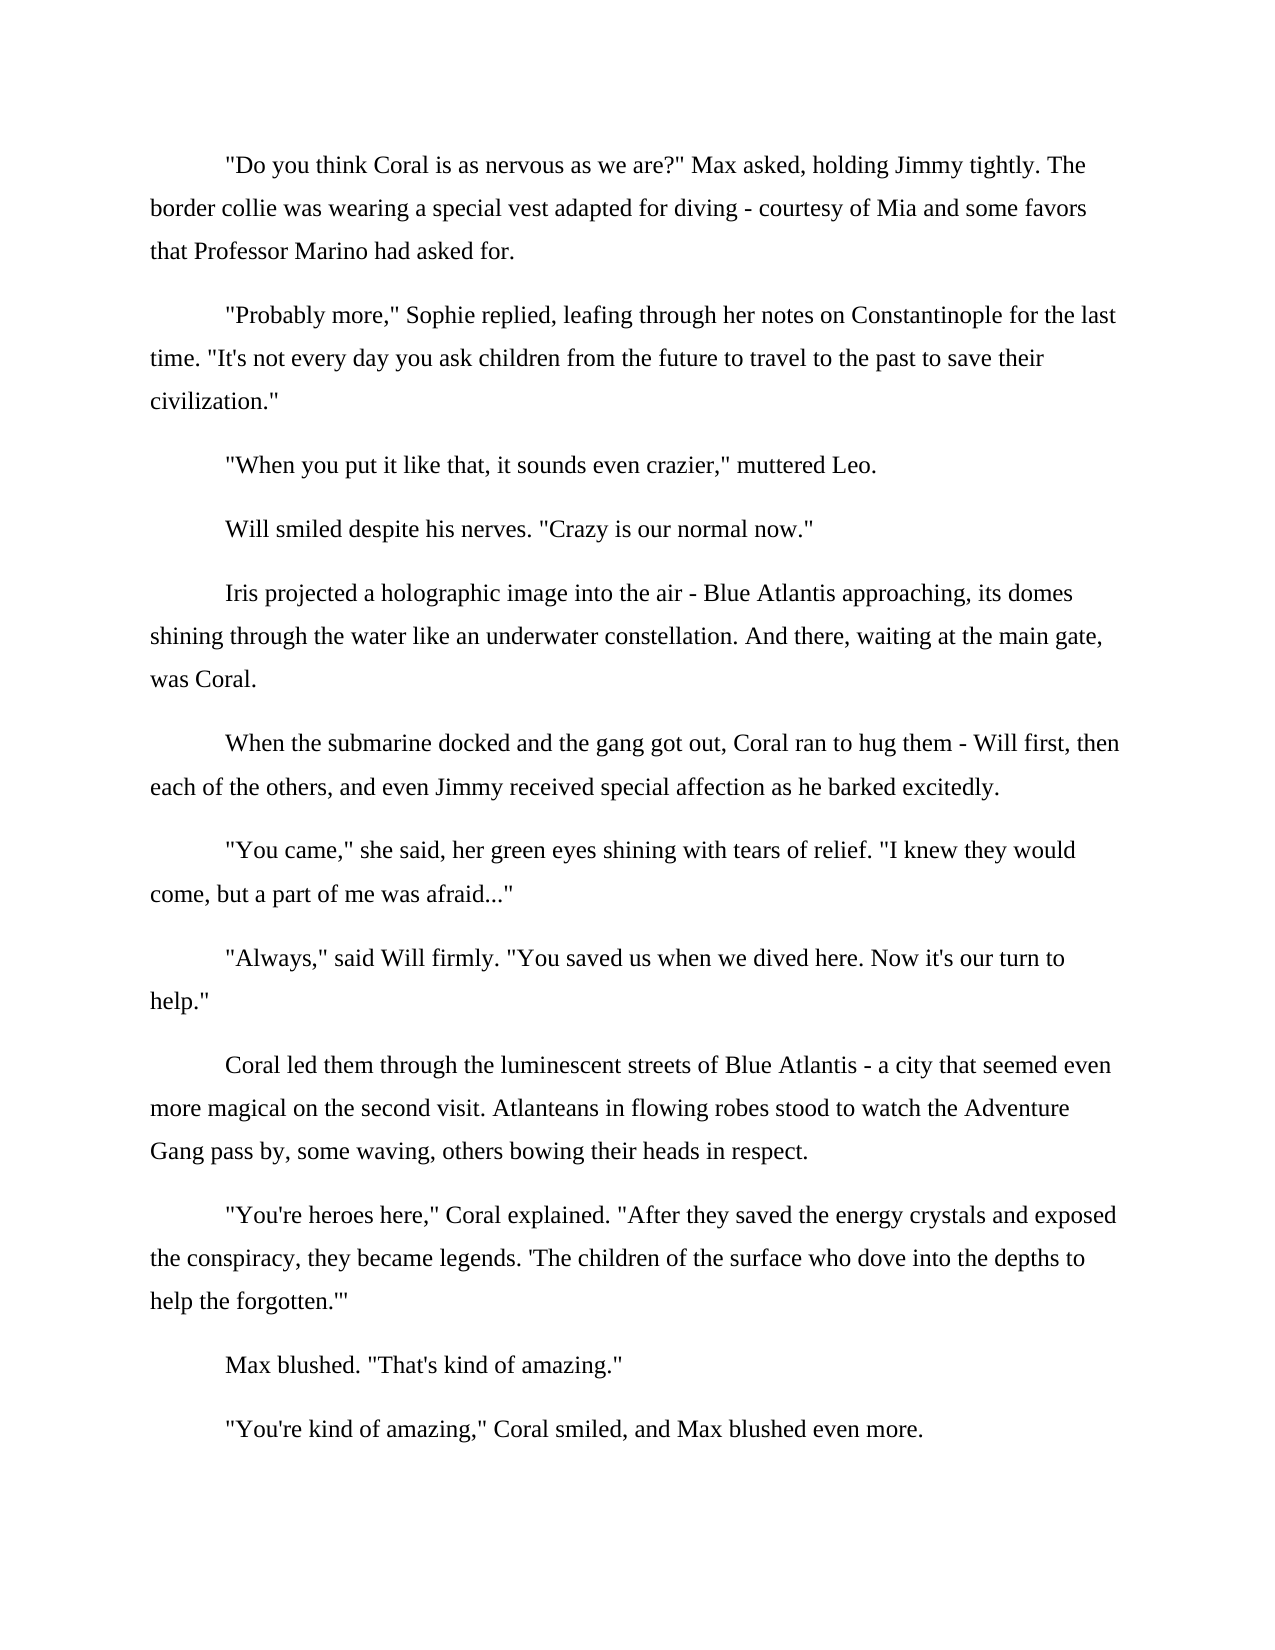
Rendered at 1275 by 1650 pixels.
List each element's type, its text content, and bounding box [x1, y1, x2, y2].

text "You're kind of amazing," Coral smiled, and Max blushed even more. [150, 1414, 1125, 1443]
text Iris projected a holographic image into the air - Blue Atlantis approaching, its domes shining through the water like an underwater constellation. And there, waiting at the main gate, was Coral. [150, 578, 1125, 693]
text "Do you think Coral is as nervous as we are?" Max asked, holding Jimmy tightly. The border collie was wearing a special vest adapted for diving - courtesy of Mia and some favors that Professor Marino had asked for. [150, 150, 1125, 265]
text "Always," said Will firmly. "You saved us when we dived here. Now it's our turn to help." [150, 943, 1125, 1014]
text When the submarine docked and the gang got out, Coral ran to hug them - Will first, then each of the others, and even Jimmy received special affection as he barked excitedly. [150, 728, 1125, 800]
text Coral led them through the luminescent streets of Blue Atlantis - a city that seemed even more magical on the second visit. Atlanteans in flowing robes stood to watch the Adventure Gang pass by, some waving, others bowing their heads in respect. [150, 1050, 1125, 1165]
text "Probably more," Sophie replied, leafing through her notes on Constantinople for the last time. "It's not every day you ask children from the future to travel to the past to save their civilization." [150, 300, 1125, 415]
text Will smiled despite his nerves. "Crazy is our normal now." [150, 514, 1125, 543]
text "You're heroes here," Coral explained. "After they saved the energy crystals and exposed the conspiracy, they became legends. 'The children of the surface who dove into the depths to help the forgotten.'" [150, 1200, 1125, 1315]
text "You came," she said, her green eyes shining with tears of relief. "I knew they would come, but a part of me was afraid..." [150, 836, 1125, 907]
text Max blushed. "That's kind of amazing." [150, 1350, 1125, 1379]
text "When you put it like that, it sounds even crazier," muttered Leo. [150, 450, 1125, 479]
